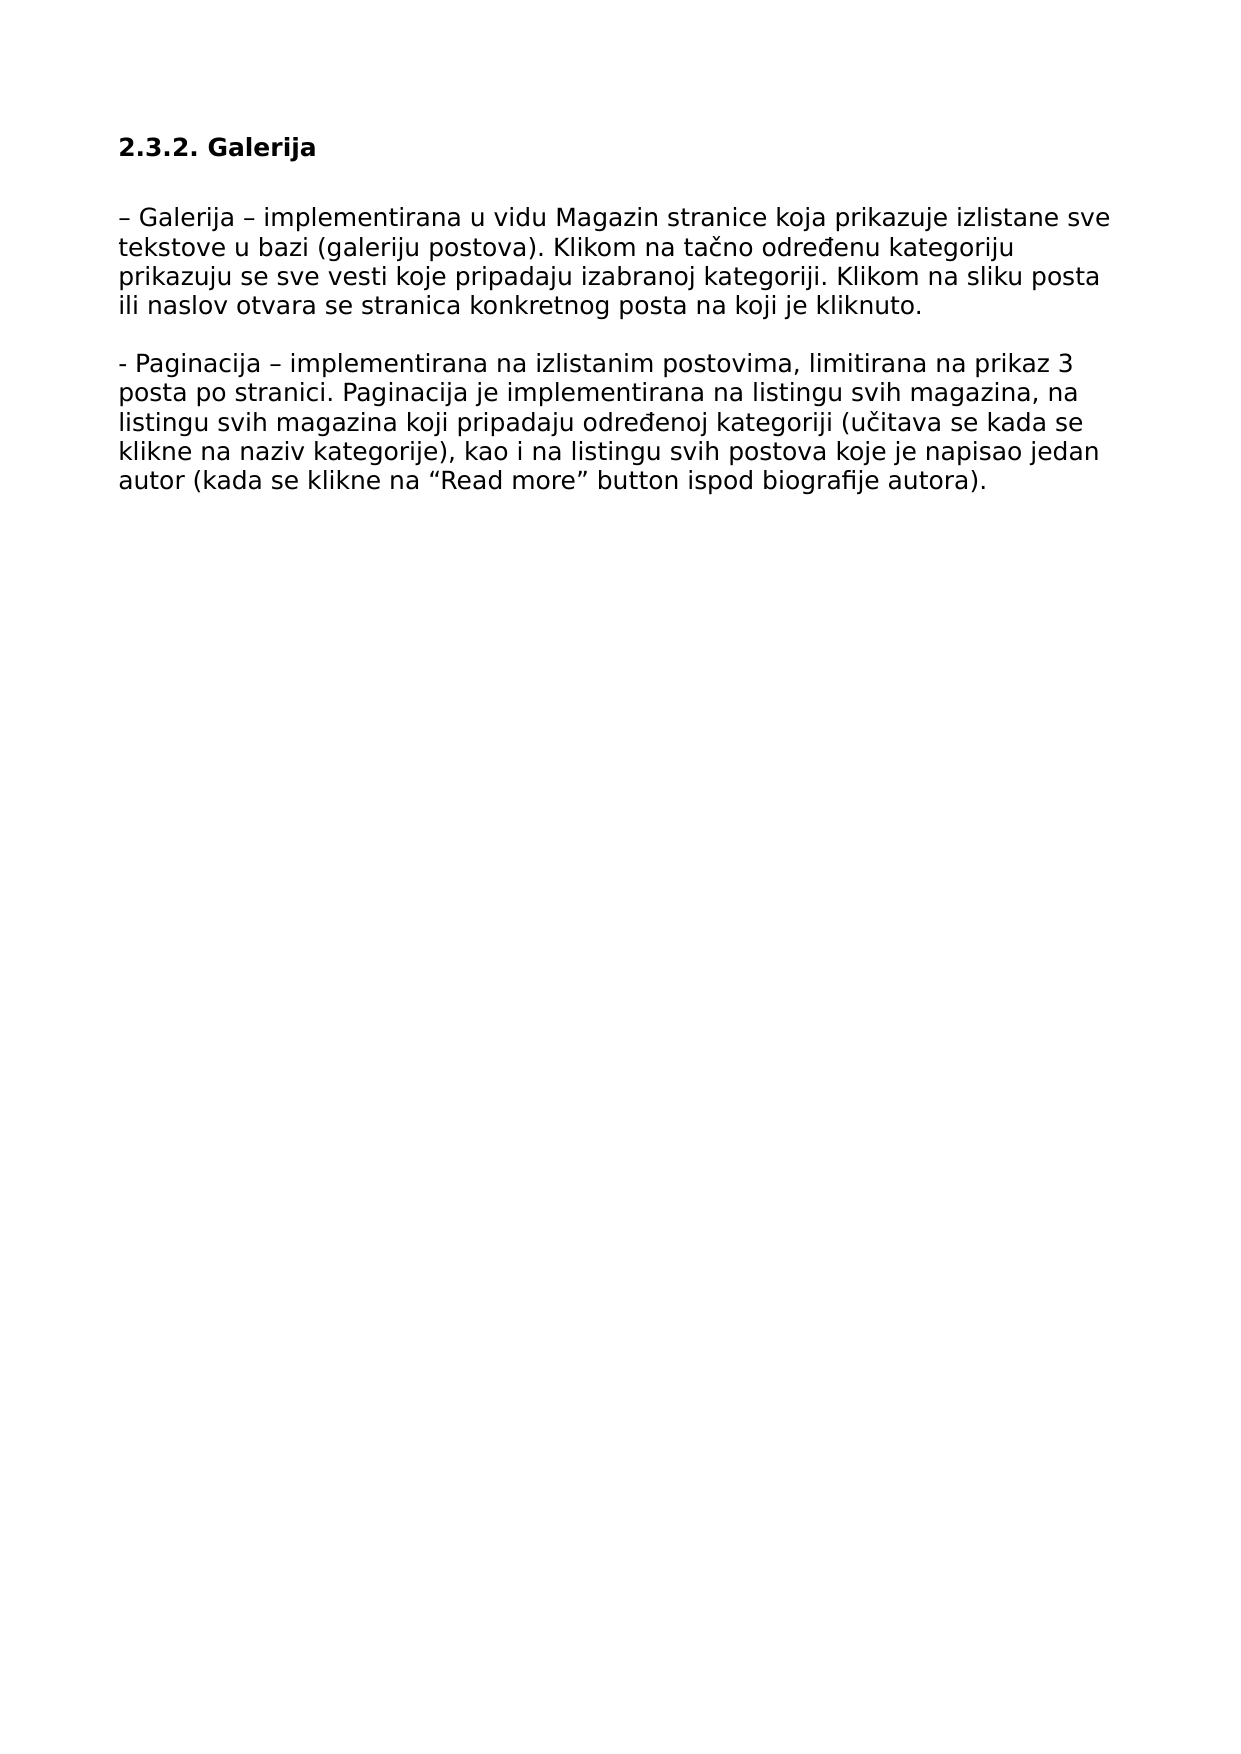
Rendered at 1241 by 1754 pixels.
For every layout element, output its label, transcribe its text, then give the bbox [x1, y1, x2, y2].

text – Galerija – implementirana u vidu Magazin stranice koja prikazuje izlistane sve tekstove u bazi (galeriju postova). Klikom na tačno određenu kategoriju prikazuju se sve vesti koje pripadaju izabranoj kategoriji. Klikom na sliku posta ili naslov otvara se stranica konkretnog posta na koji je kliknuto. [118, 203, 1122, 320]
text - Paginacija – implementirana na izlistanim postovima, limitirana na prikaz 3 posta po stranici. Paginacija je implementirana na listingu svih magazina, na listingu svih magazina koji pripadaju određenoj kategoriji (učitava se kada se klikne na naziv kategorije), kao i na listingu svih postova koje je napisao jedan autor (kada se klikne na “Read more” button ispod biografije autora). [118, 349, 1122, 495]
subtitle 2.3.2. Galerija [118, 133, 1122, 162]
